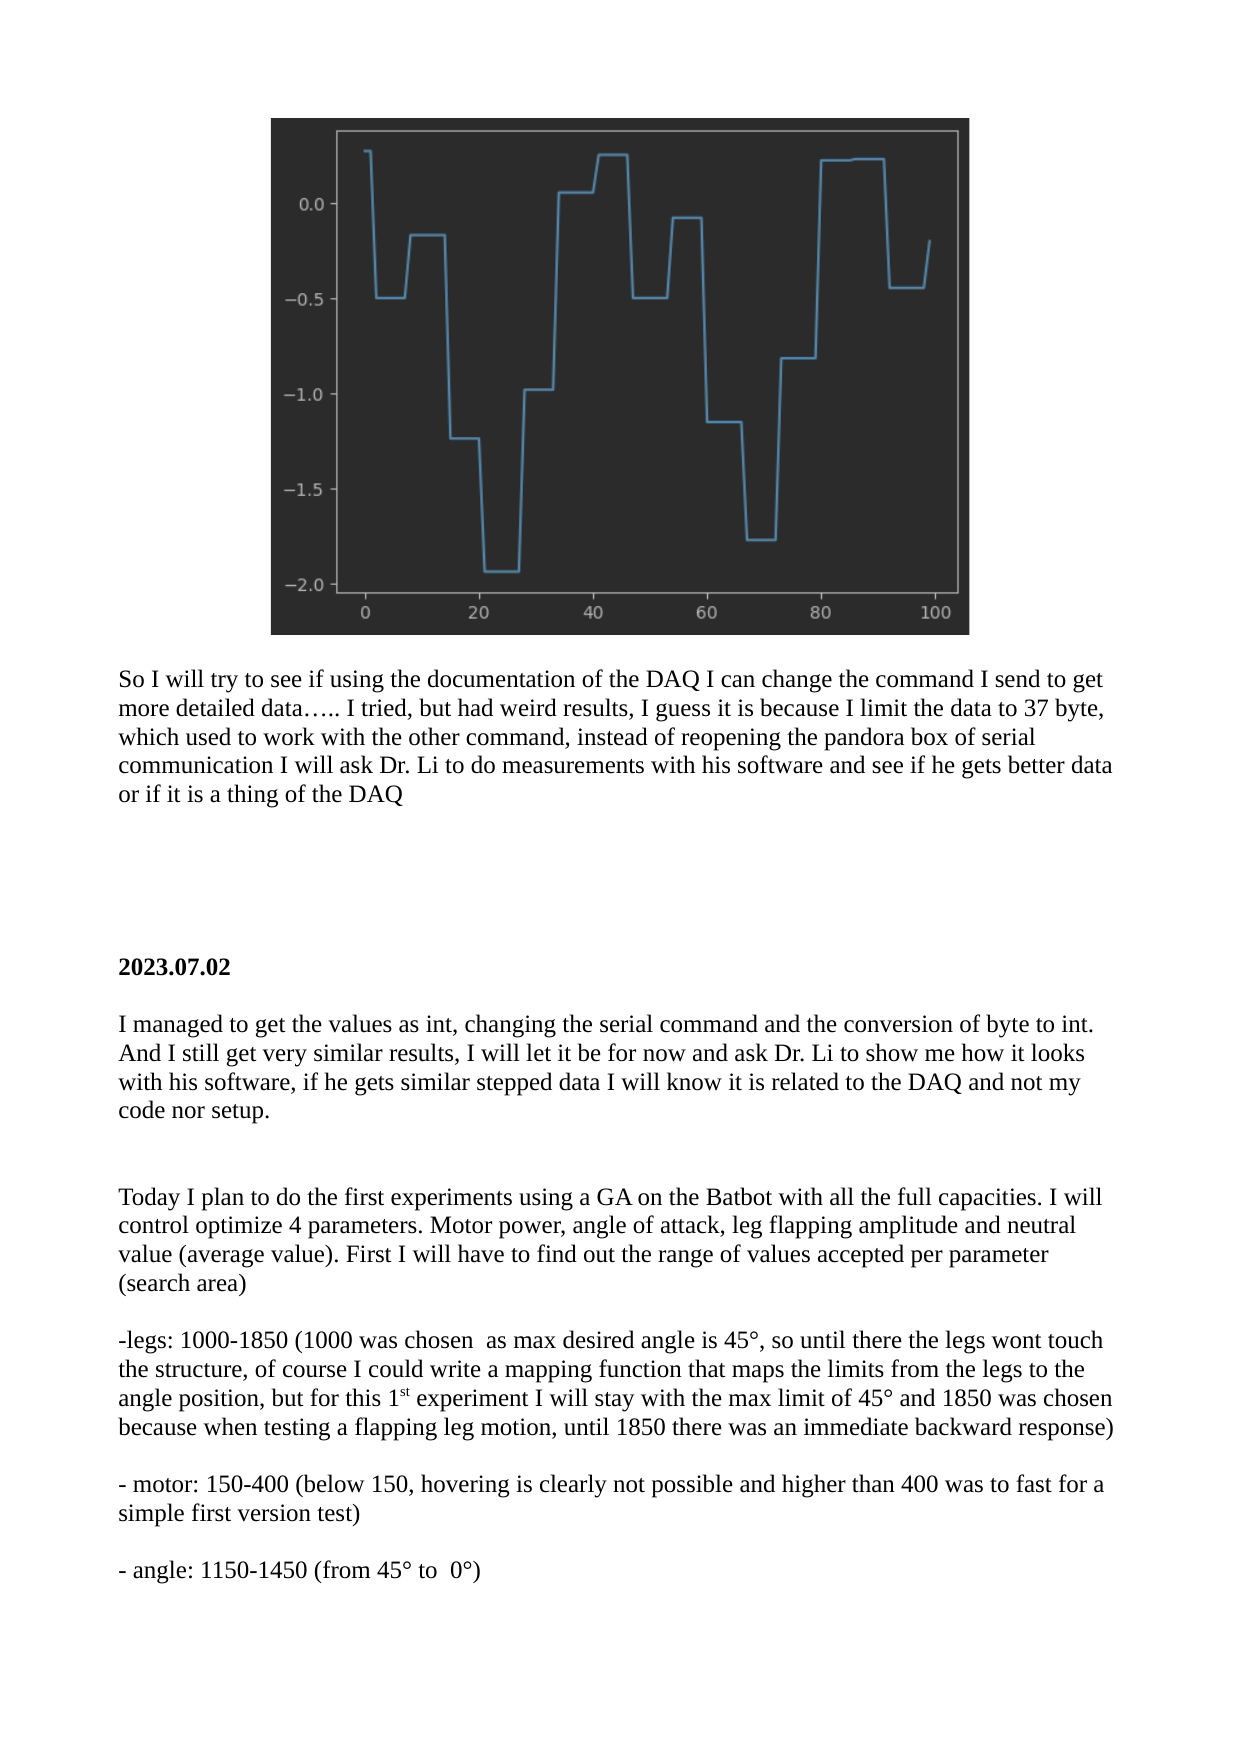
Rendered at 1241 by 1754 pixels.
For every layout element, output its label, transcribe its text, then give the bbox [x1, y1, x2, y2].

text - motor: 150-400 (below 150, hovering is clearly not possible and higher than 400 was to fast for a simple first version test) [118, 1469, 1122, 1527]
picture [270, 118, 970, 635]
text Today I plan to do the first experiments using a GA on the Batbot with all the full capacities. I will control optimize 4 parameters. Motor power, angle of attack, leg flapping amplitude and neutral value (average value). First I will have to find out the range of values accepted per parameter (search area) [118, 1182, 1122, 1297]
text -legs: 1000-1850 (1000 was chosen as max desired angle is 45°, so until there the legs wont touch the structure, of course I could write a mapping function that maps the limits from the legs to the angle position, but for this 1st experiment I will stay with the max limit of 45° and 1850 was chosen because when testing a flapping leg motion, until 1850 there was an immediate backward response) [118, 1326, 1122, 1441]
text 2023.07.02 [118, 952, 1122, 981]
text So I will try to see if using the documentation of the DAQ I can change the command I send to get more detailed data….. I tried, but had weird results, I guess it is because I limit the data to 37 byte, which used to work with the other command, instead of reopening the pandora box of serial communication I will ask Dr. Li to do measurements with his software and see if he gets better data or if it is a thing of the DAQ [118, 664, 1122, 808]
text - angle: 1150-1450 (from 45° to 0°) [118, 1556, 1122, 1584]
text I managed to get the values as int, changing the serial command and the conversion of byte to int. And I still get very similar results, I will let it be for now and ask Dr. Li to show me how it looks with his software, if he gets similar stepped data I will know it is related to the DAQ and not my code nor setup. [118, 1009, 1122, 1124]
